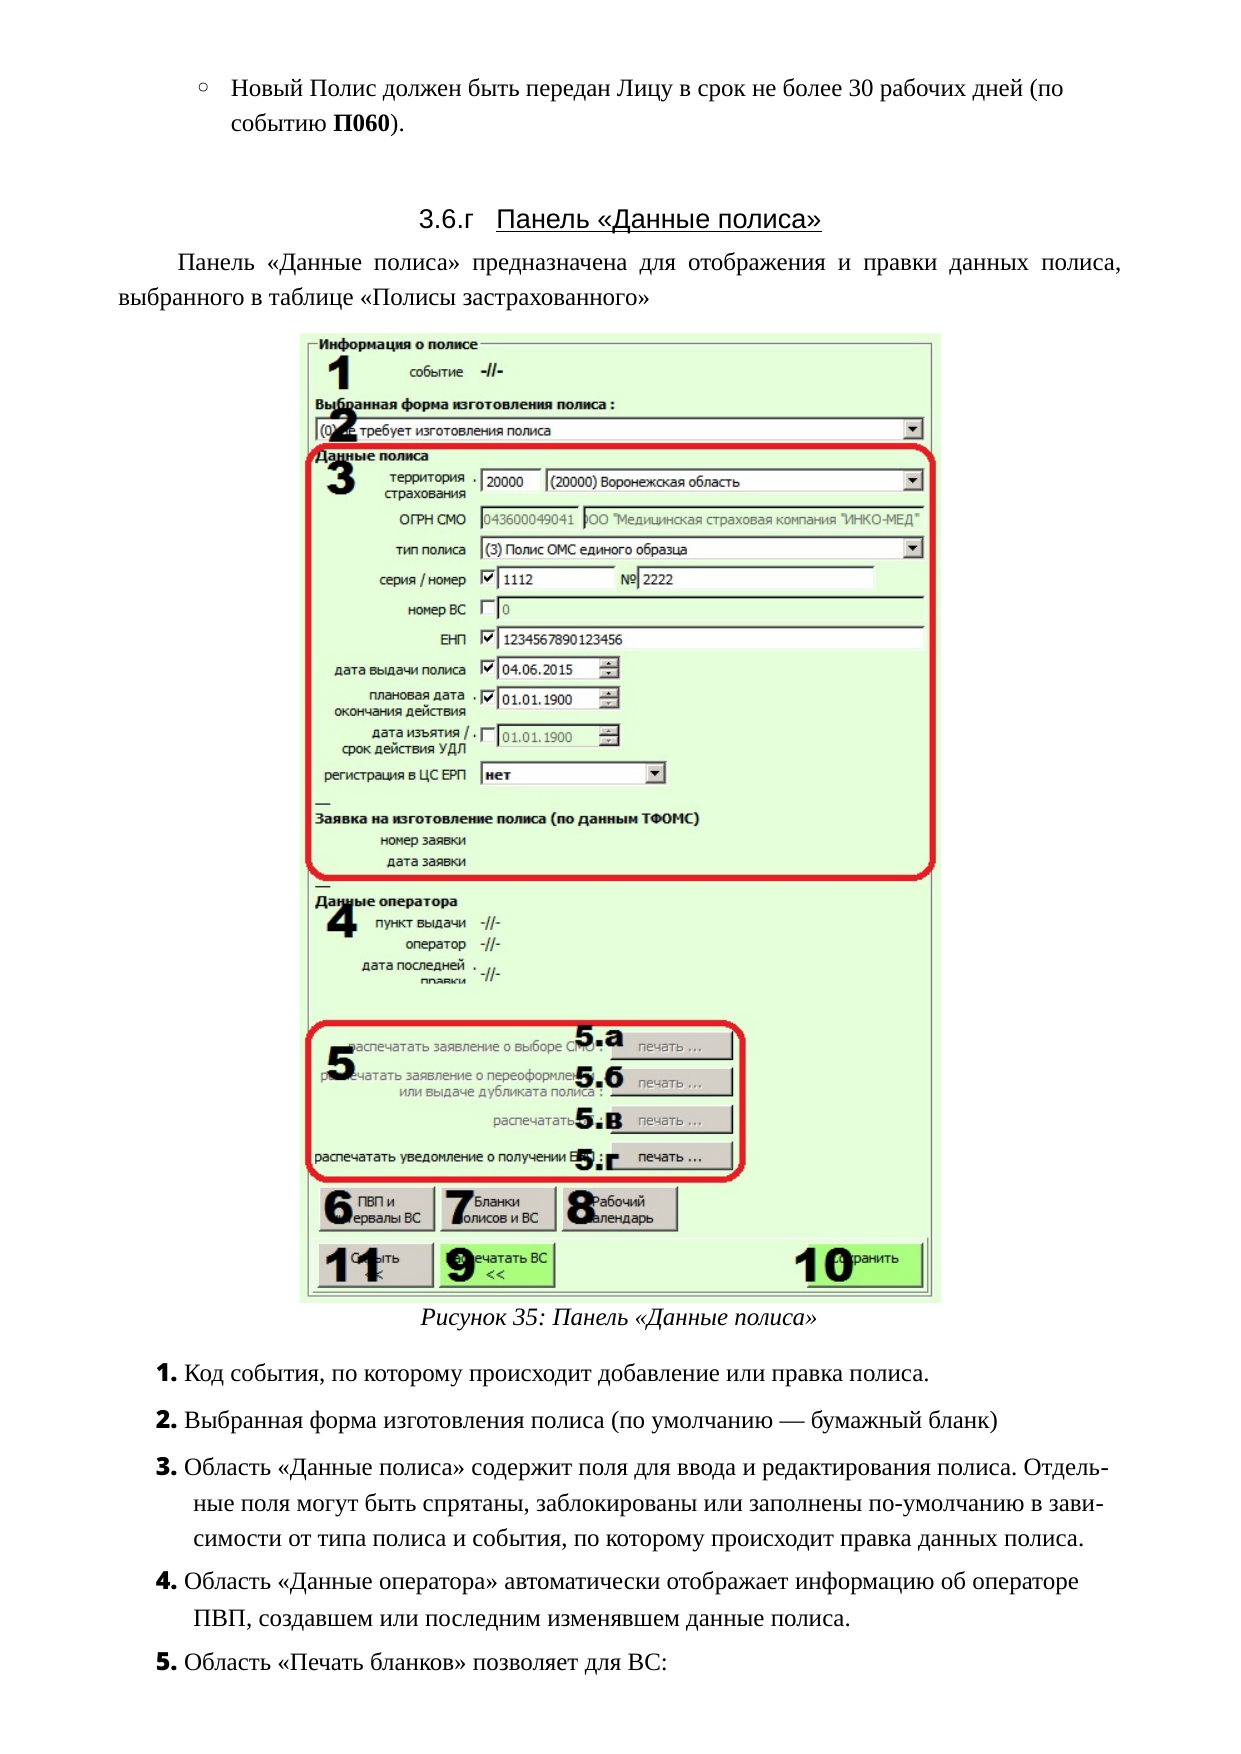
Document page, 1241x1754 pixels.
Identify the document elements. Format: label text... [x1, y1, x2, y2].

text Рисунок 35: Панель «Данные полиса» [259, 334, 982, 1331]
list Область «Данные полиса» содержит поля для ввода и редактирования полиса. Отдель­ные поля могут быть спрятаны, заблокированы или заполнены по-умолчанию в зави­симости от типа полиса и события, по которому происходит правка данных полиса. [156, 1448, 1122, 1551]
list Выбранная форма изготовления полиса (по умолчанию — бумажный бланк) [156, 1402, 1122, 1436]
subtitle Панель «Данные полиса» [118, 203, 1122, 234]
text Панель «Данные полиса» предназначена для отображения и правки данных полиса, выбранного в таблице «Полисы застрахованного» [118, 247, 1122, 310]
list Новый Полис должен быть передан Лицу в срок не более 30 рабочих дней (по событию П060). [193, 73, 1122, 137]
list Код события, по которому происходит добавление или правка полиса. [156, 1355, 1122, 1389]
picture [299, 333, 941, 1303]
list Область «Печать бланков» позволяет для ВС: [156, 1643, 1122, 1677]
list Область «Данные оператора» автоматически отображает информацию об операторе ПВП, создавшем или последним изменявшем данные полиса. [156, 1563, 1122, 1632]
